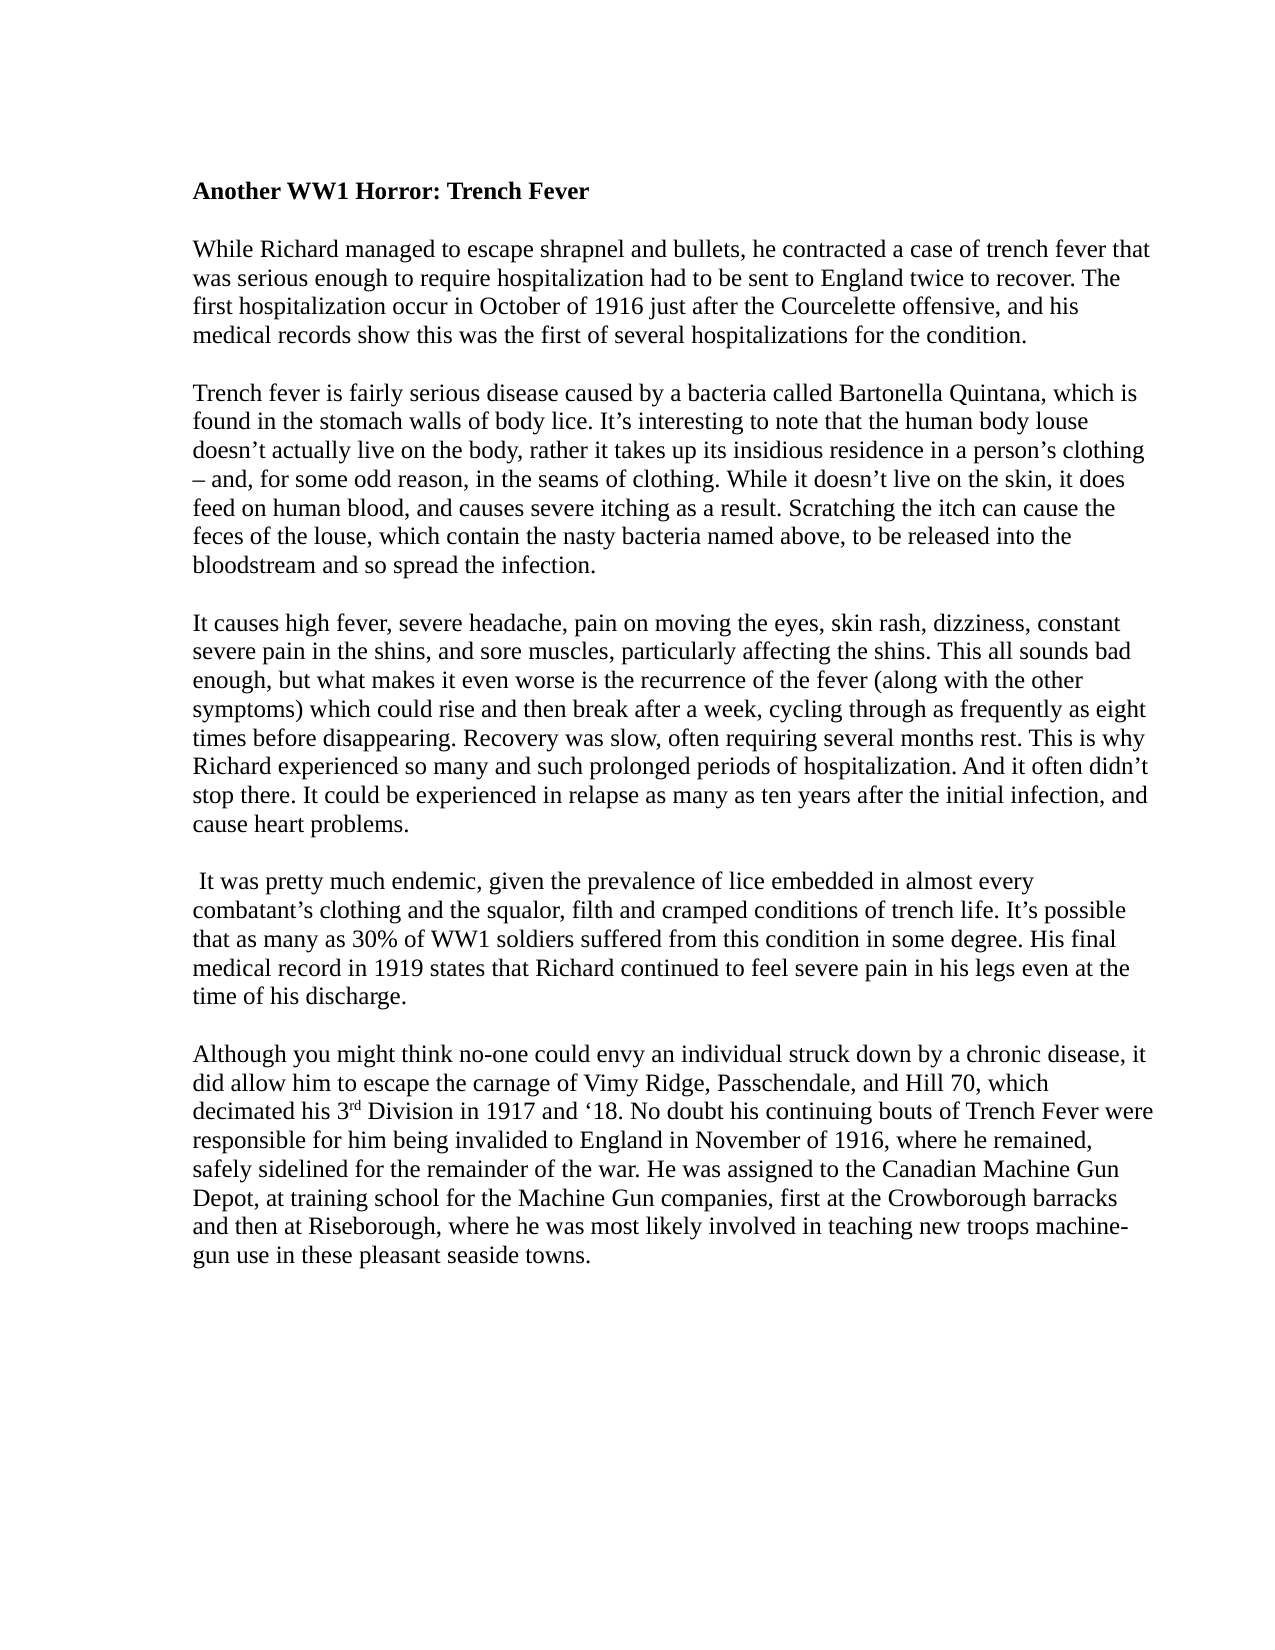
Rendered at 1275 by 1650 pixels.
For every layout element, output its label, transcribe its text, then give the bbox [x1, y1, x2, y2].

text It was pretty much endemic, given the prevalence of lice embedded in almost every combatant’s clothing and the squalor, filth and cramped conditions of trench life. It’s possible that as many as 30% of WW1 soldiers suffered from this condition in some degree. His final medical record in 1919 states that Richard continued to feel severe pain in his legs even at the time of his discharge. [192, 866, 1158, 1010]
text Although you might think no-one could envy an individual struck down by a chronic disease, it did allow him to escape the carnage of Vimy Ridge, Passchendale, and Hill 70, which decimated his 3rd Division in 1917 and ‘18. No doubt his continuing bouts of Trench Fever were responsible for him being invalided to England in November of 1916, where he remained, safely sidelined for the remainder of the war. He was assigned to the Canadian Machine Gun Depot, at training school for the Machine Gun companies, first at the Crowborough barracks and then at Riseborough, where he was most likely involved in teaching new troops machine-gun use in these pleasant seaside towns. [192, 1039, 1158, 1269]
text Another WW1 Horror: Trench Fever [192, 176, 1158, 205]
text Trench fever is fairly serious disease caused by a bacteria called Bartonella Quintana, which is found in the stomach walls of body lice. It’s interesting to note that the human body louse doesn’t actually live on the body, rather it takes up its insidious residence in a person’s clothing – and, for some odd reason, in the seams of clothing. While it doesn’t live on the skin, it does feed on human blood, and causes severe itching as a result. Scratching the itch can cause the feces of the louse, which contain the nasty bacteria named above, to be released into the bloodstream and so spread the infection. [192, 378, 1158, 579]
text It causes high fever, severe headache, pain on moving the eyes, skin rash, dizziness, constant severe pain in the shins, and sore muscles, particularly affecting the shins. This all sounds bad enough, but what makes it even worse is the recurrence of the fever (along with the other symptoms) which could rise and then break after a week, cycling through as frequently as eight times before disappearing. Recovery was slow, often requiring several months rest. This is why Richard experienced so many and such prolonged periods of hospitalization. And it often didn’t stop there. It could be experienced in relapse as many as ten years after the initial infection, and cause heart problems. [192, 608, 1158, 838]
text While Richard managed to escape shrapnel and bullets, he contracted a case of trench fever that was serious enough to require hospitalization had to be sent to England twice to recover. The first hospitalization occur in October of 1916 just after the Courcelette offensive, and his medical records show this was the first of several hospitalizations for the condition. [192, 234, 1158, 349]
